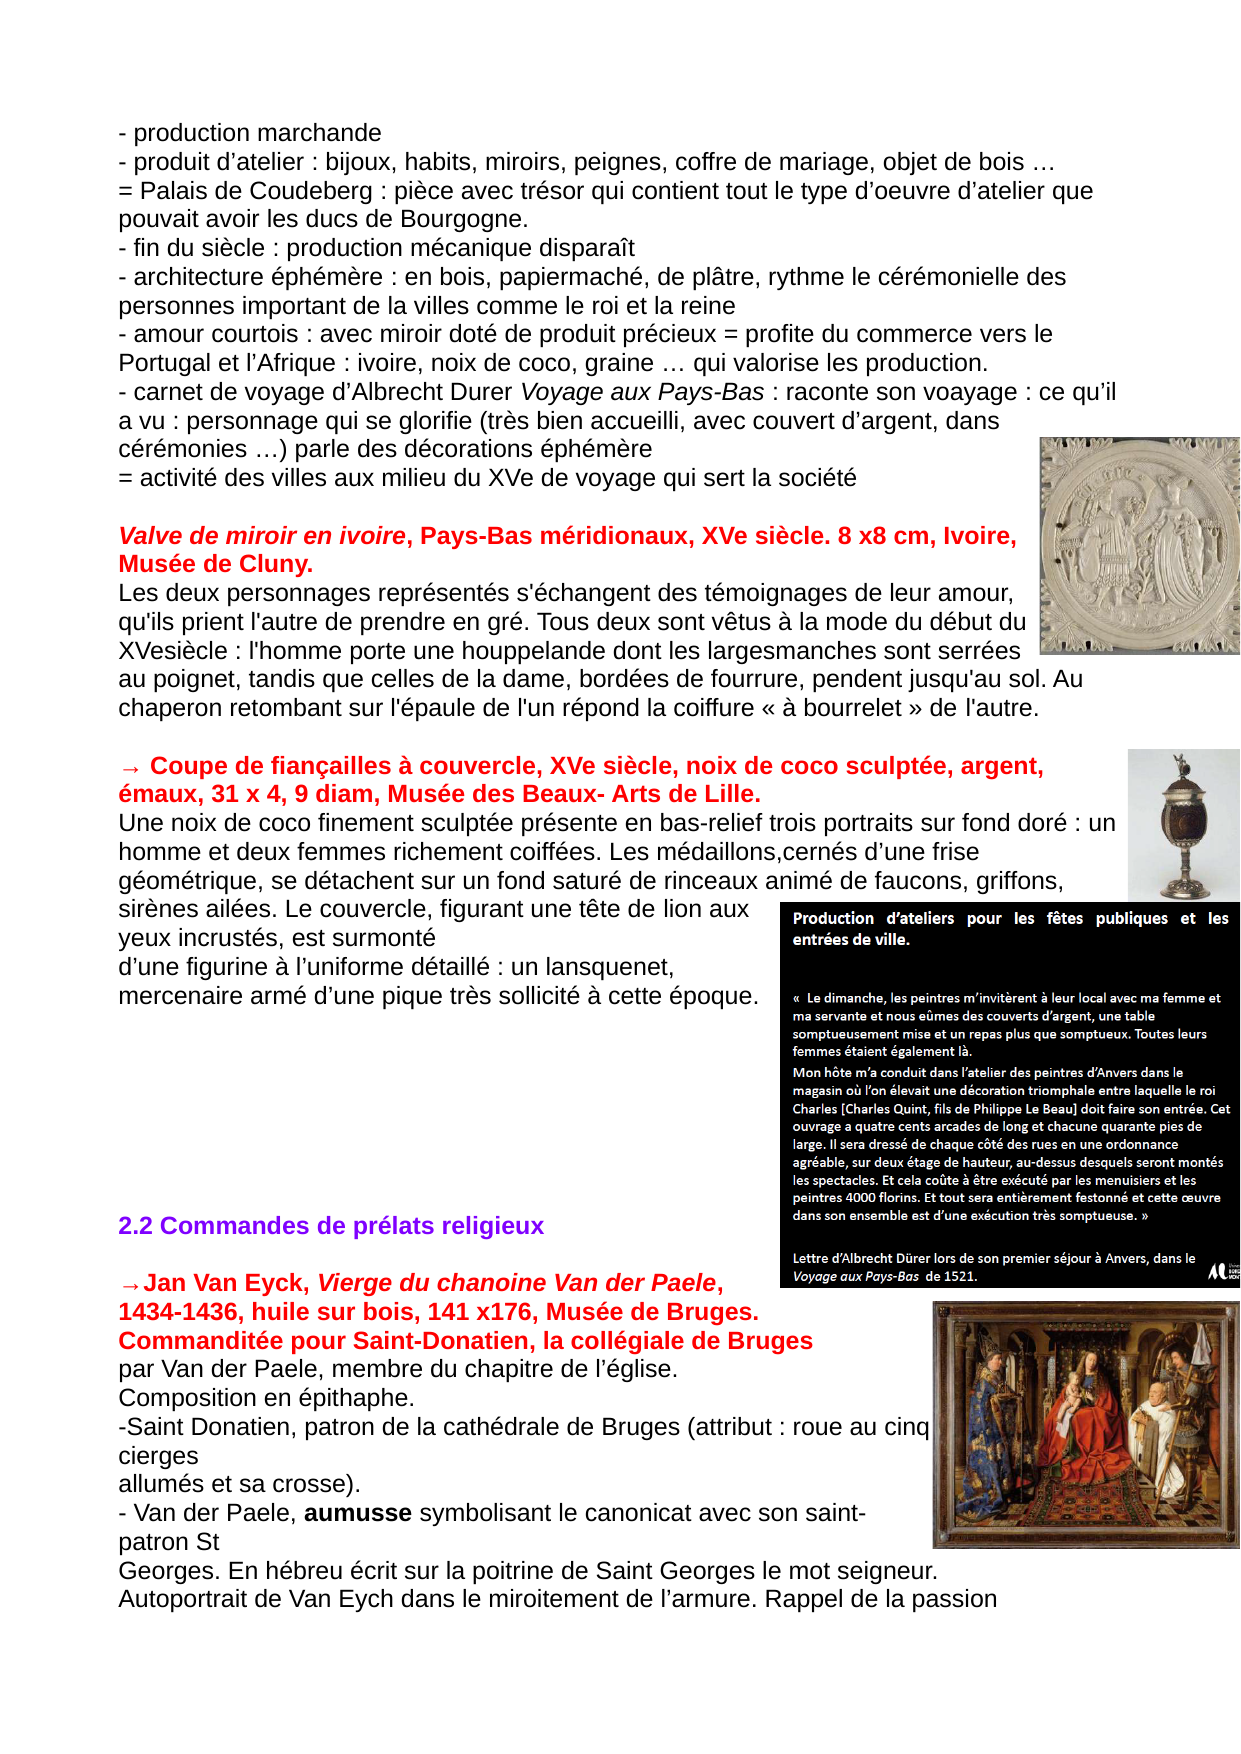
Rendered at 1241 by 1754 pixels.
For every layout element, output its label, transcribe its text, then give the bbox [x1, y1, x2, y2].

text - amour courtois : avec miroir doté de produit précieux = profite du commerce vers le Portugal et l’Afrique : ivoire, noix de coco, graine … qui valorise les production. [118, 319, 1122, 377]
text allumés et sa crosse). [118, 1469, 932, 1498]
text d’une figurine à l’uniforme détaillé : un lansquenet, mercenaire armé d’une pique très sollicité à cette époque. [118, 952, 780, 1009]
text Autoportrait de Van Eych dans le miroitement de l’armure. Rappel de la passion [118, 1584, 1122, 1613]
text - architecture éphémère : en bois, papiermaché, de plâtre, rythme le cérémonielle des personnes important de la villes comme le roi et la reine [118, 262, 1122, 319]
text - production marchande [118, 118, 1122, 147]
picture [780, 749, 1241, 1288]
picture [932, 1301, 1240, 1549]
picture [1039, 437, 1241, 655]
text - Van der Paele, aumusse symbolisant le canonicat avec son saint-patron St [118, 1498, 1122, 1556]
text - produit d’atelier : bijoux, habits, miroirs, peignes, coffre de mariage, objet de bois … [118, 147, 1122, 176]
text Georges. En hébreu écrit sur la poitrine de Saint Georges le mot seigneur. [118, 1556, 1122, 1584]
text 2.2 Commandes de prélats religieux [118, 1211, 780, 1239]
text - carnet de voyage d’Albrecht Durer Voyage aux Pays-Bas : raconte son voayage : ce qu’il a vu : personnage qui se glorifie (très bien accueilli, avec couvert d’argent, dans cérémonies …) parle des décorations éphémère [118, 377, 1122, 463]
text Les deux personnages représentés s'échangent des témoignages de leur amour, [118, 578, 1039, 607]
text - fin du siècle : production mécanique disparaît [118, 233, 1122, 262]
text →Jan Van Eyck, Vierge du chanoine Van der Paele, 1434-1436, huile sur bois, 141 x176, Musée de Bruges. Commanditée pour Saint-Donatien, la collégiale de Bruges [118, 1268, 1122, 1354]
text chaperon retombant sur l'épaule de l'un répond la coiffure « à bourrelet » de l'autre. [118, 693, 1122, 722]
text = activité des villes aux milieu du XVe de voyage qui sert la société [118, 463, 1039, 492]
text Composition en épithaphe. [118, 1383, 932, 1412]
text par Van der Paele, membre du chapitre de l’église. [118, 1354, 932, 1383]
text Valve de miroir en ivoire, Pays-Bas méridionaux, XVe siècle. 8 x8 cm, Ivoire, Musée de Cluny. [118, 521, 1039, 578]
text qu'ils prient l'autre de prendre en gré. Tous deux sont vêtus à la mode du début du XVesiècle : l'homme porte une houppelande dont les largesmanches sont serrées au poignet, tandis que celles de la dame, bordées de fourrure, pendent jusqu'au sol. Au [118, 607, 1122, 693]
text Une noix de coco finement sculptée présente en bas-relief trois portraits sur fond doré : un homme et deux femmes richement coiffées. Les médaillons,cernés d’une frise géométrique, se détachent sur un fond saturé de rinceaux animé de faucons, griffons, sirènes ailées. Le couvercle, figurant une tête de lion aux yeux incrustés, est surmonté [118, 808, 1122, 952]
text = Palais de Coudeberg : pièce avec trésor qui contient tout le type d’oeuvre d’atelier que pouvait avoir les ducs de Bourgogne. [118, 176, 1122, 233]
text -Saint Donatien, patron de la cathédrale de Bruges (attribut : roue au cinq cierges [118, 1412, 932, 1469]
text → Coupe de fiançailles à couvercle, XVe siècle, noix de coco sculptée, argent, émaux, 31 x 4, 9 diam, Musée des Beaux- Arts de Lille. [118, 751, 1122, 808]
